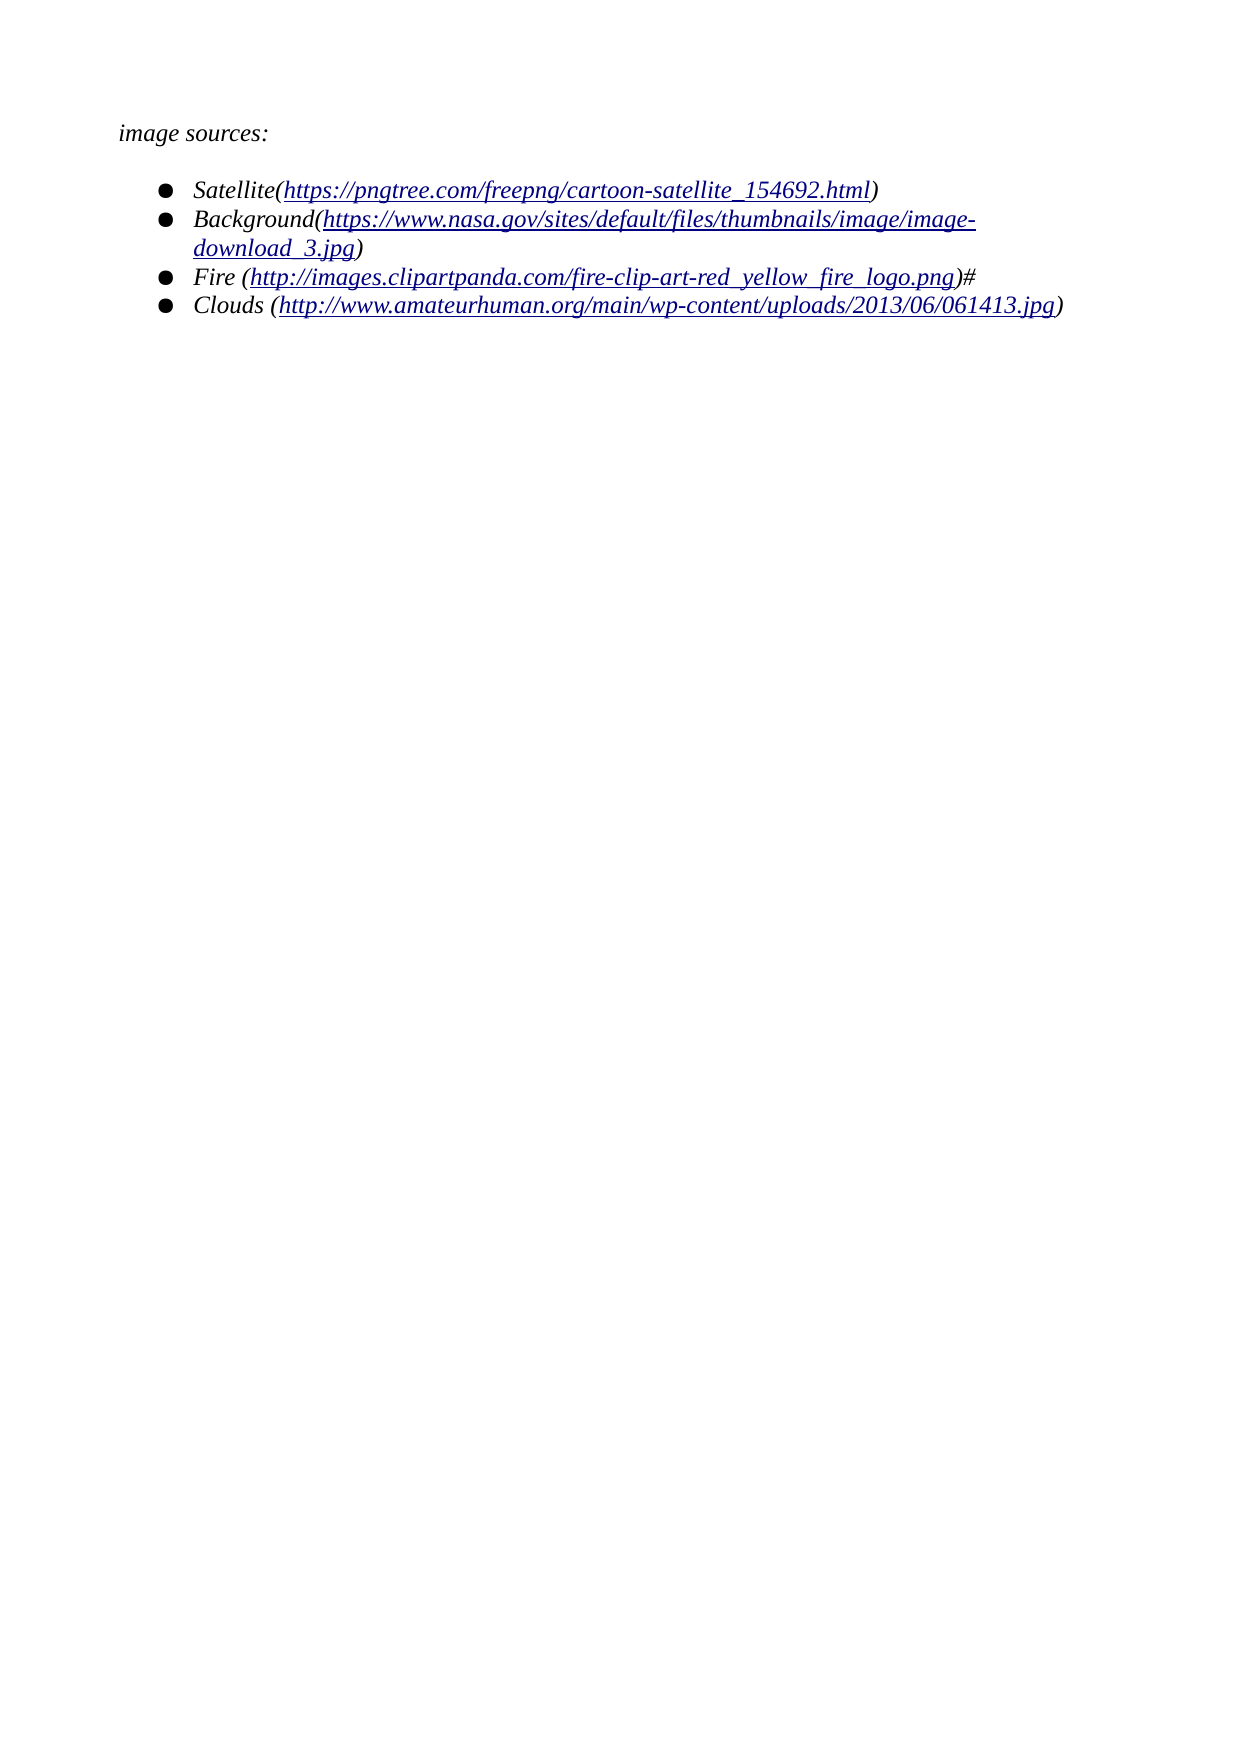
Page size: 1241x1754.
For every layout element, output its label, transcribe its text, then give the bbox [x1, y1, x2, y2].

text image sources: [118, 118, 1122, 147]
list Fire (http://images.clipartpanda.com/fire-clip-art-red_yellow_fire_logo.png)# [156, 262, 1122, 291]
list Satellite(https://pngtree.com/freepng/cartoon-satellite_154692.html) [156, 176, 1122, 204]
list Background(https://www.nasa.gov/sites/default/files/thumbnails/image/image-download_3.jpg) [156, 204, 1122, 262]
list Clouds (http://www.amateurhuman.org/main/wp-content/uploads/2013/06/061413.jpg) [156, 291, 1122, 319]
